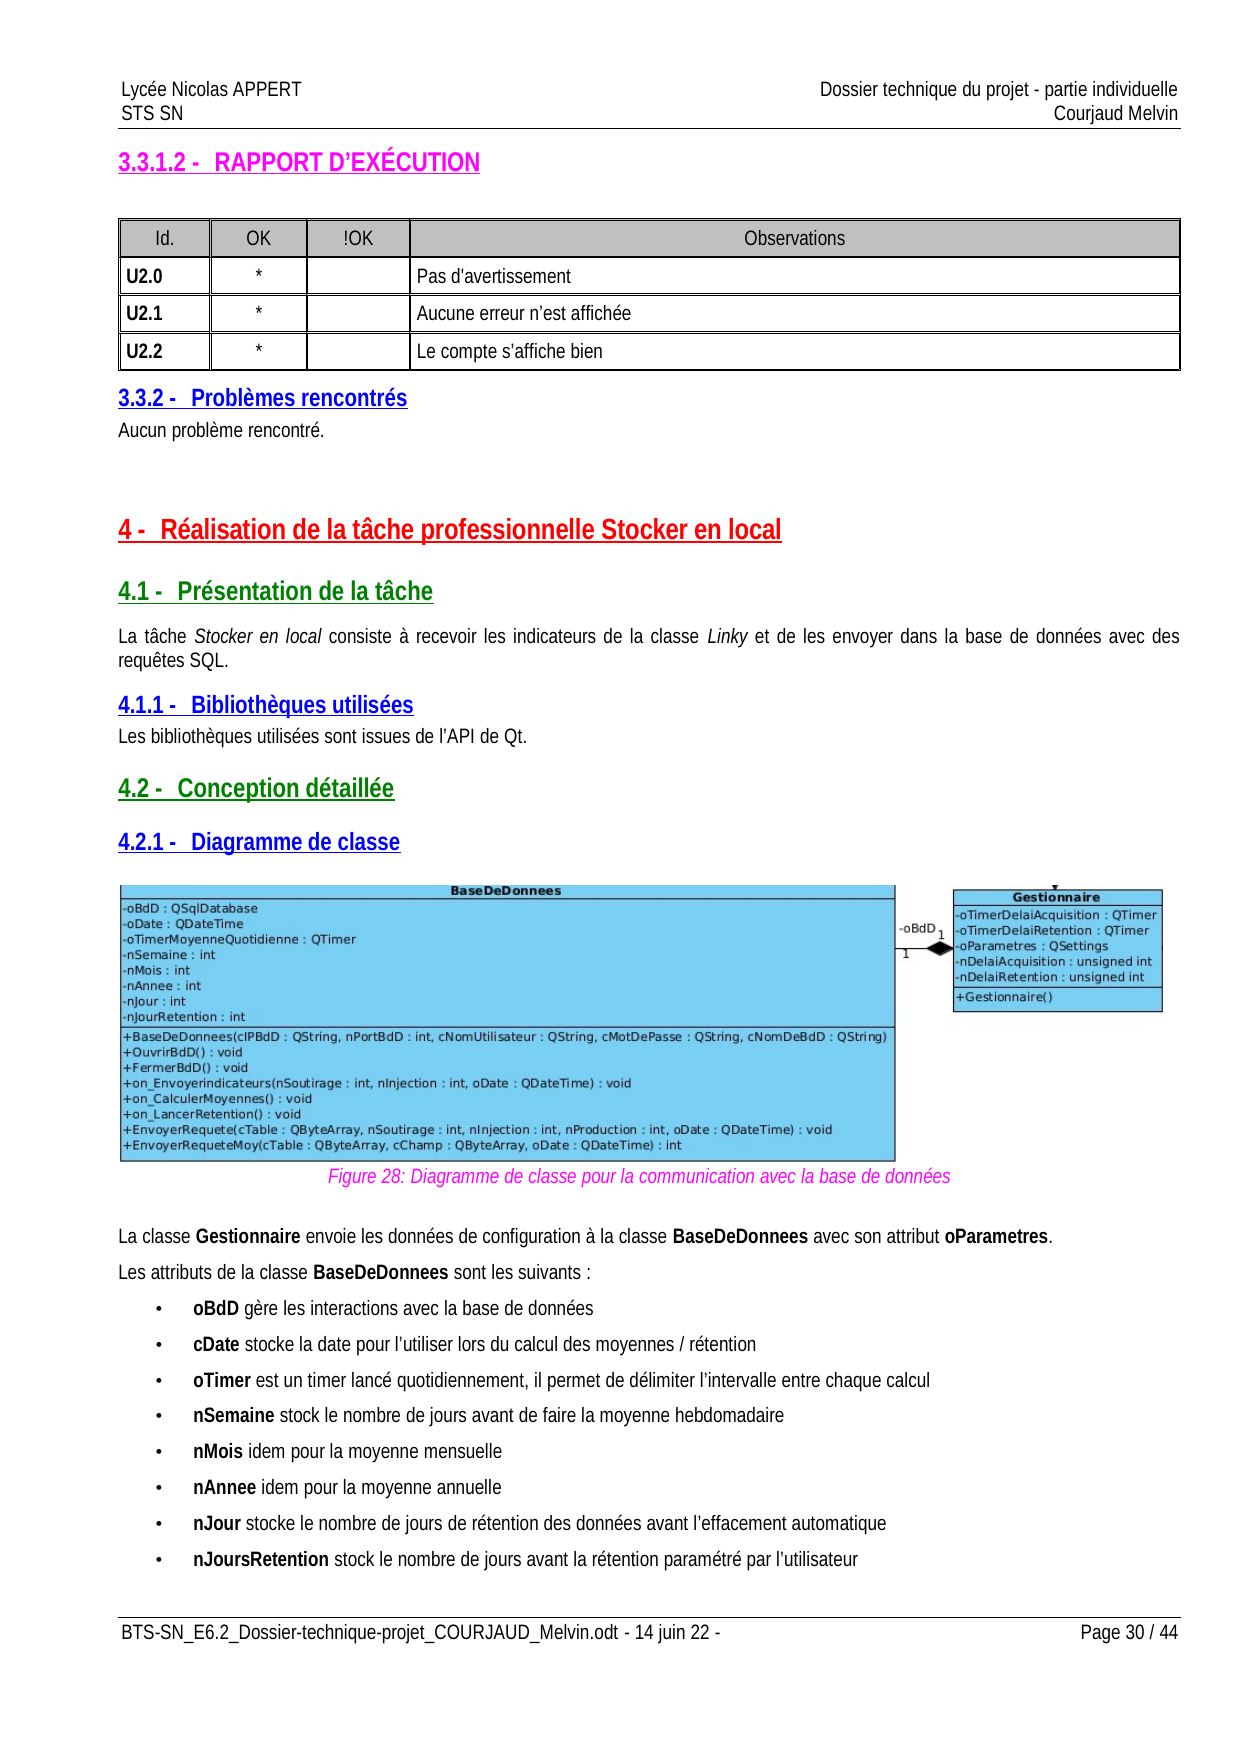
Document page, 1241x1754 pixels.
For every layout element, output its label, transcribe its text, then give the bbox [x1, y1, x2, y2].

table_cell [308, 334, 409, 369]
subtitle Réalisation de la tâche professionnelle Stocker en local [118, 513, 1181, 546]
text Les bibliothèques utilisées sont issues de l’API de Qt. [118, 724, 1181, 748]
list nAnnee idem pour la moyenne annuelle [156, 1475, 1181, 1499]
list oTimer est un timer lancé quotidiennement, il permet de délimiter l’intervalle entre chaque calcul [156, 1368, 1181, 1392]
subtitle Bibliothèques utilisées [118, 689, 1181, 718]
table_cell [308, 258, 409, 293]
table_header Id. [121, 221, 209, 256]
table_cell U2.1 [121, 296, 209, 331]
table_cell U2.0 [121, 258, 209, 293]
list nSemaine stock le nombre de jours avant de faire la moyenne hebdomadaire [156, 1403, 1181, 1427]
table_cell Aucune erreur n’est affichée [411, 296, 1179, 331]
list nMois idem pour la moyenne mensuelle [156, 1439, 1181, 1463]
table_cell U2.2 [121, 334, 209, 369]
subtitle Problèmes rencontrés [118, 383, 1181, 412]
text La tâche Stocker en local consiste à recevoir les indicateurs de la classe Linky et de les envoyer dans la base de données avec des requêtes SQL. [118, 624, 1181, 672]
text Figure 28: Diagramme de classe pour la communication avec la base de données [118, 1165, 1163, 1188]
table_header !OK [308, 221, 409, 256]
table_cell Pas d'avertissement [411, 258, 1179, 293]
text Les attributs de la classe BaseDeDonnees sont les suivants : [118, 1260, 1181, 1284]
table_header Observations [411, 221, 1179, 256]
table_header OK [212, 221, 306, 256]
list oBdD gère les interactions avec la base de données [156, 1296, 1181, 1320]
table_cell Le compte s’affiche bien [411, 334, 1179, 369]
table_cell * [212, 258, 306, 293]
text Aucun problème rencontré. [118, 417, 1181, 441]
picture [118, 885, 1163, 1165]
table_cell * [212, 296, 306, 331]
table_cell * [212, 334, 306, 369]
list nJour stocke le nombre de jours de rétention des données avant l’effacement automatique [156, 1511, 1181, 1535]
list nJoursRetention stock le nombre de jours avant la rétention paramétré par l’utilisateur [156, 1547, 1181, 1571]
subtitle Diagramme de classe [118, 827, 1181, 856]
text La classe Gestionnaire envoie les données de configuration à la classe BaseDeDonnees avec son attribut oParametres. [118, 1224, 1181, 1248]
table_cell [308, 296, 409, 331]
subtitle Conception détaillée [118, 772, 1181, 803]
subtitle Présentation de la tâche [118, 575, 1181, 606]
list cDate stocke la date pour l’utiliser lors du calcul des moyennes / rétention [156, 1332, 1181, 1356]
subtitle Rapport d’exécution [118, 145, 1181, 176]
